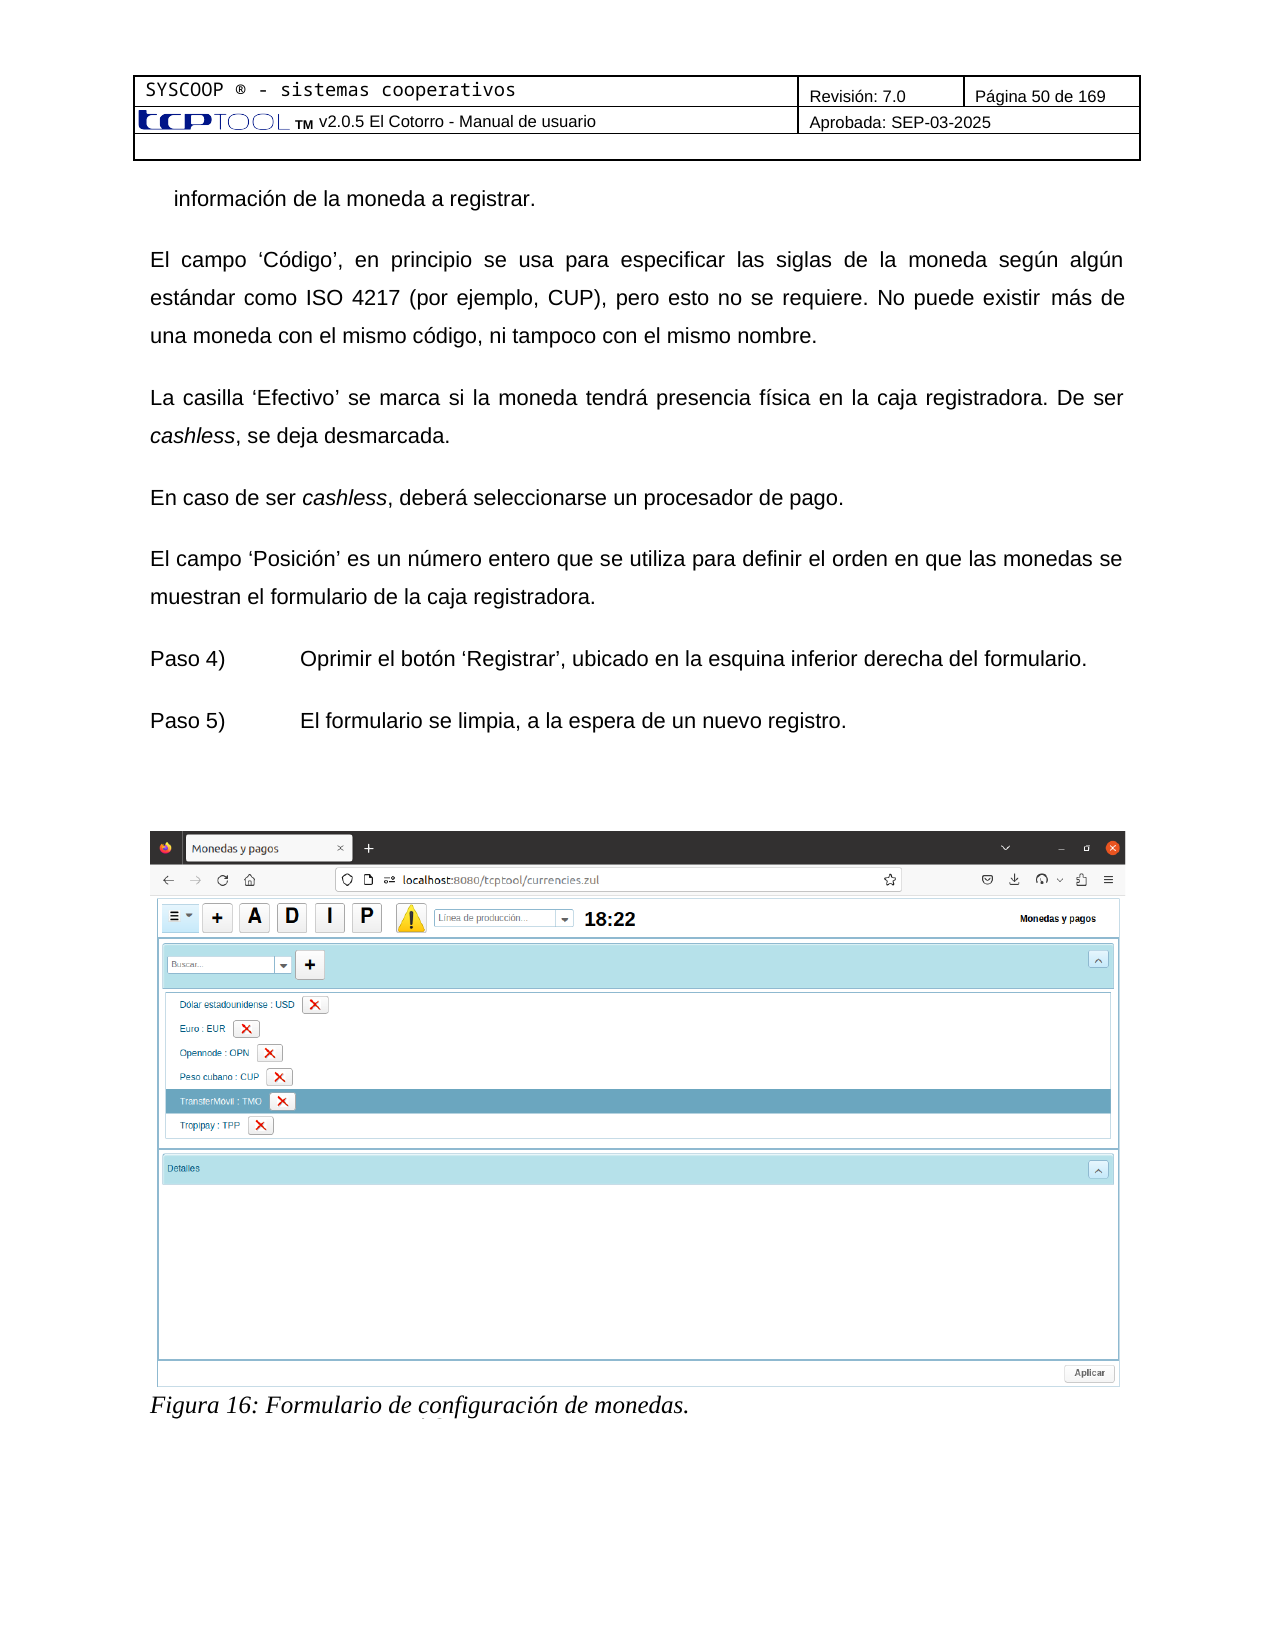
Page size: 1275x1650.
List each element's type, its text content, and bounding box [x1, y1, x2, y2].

list Oprimir el botón ‘Registrar’, ubicado en la esquina inferior derecha del formulario. [150, 646, 1125, 671]
text Figura 16: Formulario de configuración de monedas. [150, 1390, 1125, 1418]
list información de la moneda a registrar. [150, 186, 1125, 211]
text El campo ‘Código’, en principio se usa para especificar las siglas de la moneda según algún estándar como ISO 4217 (por ejemplo, CUP), pero esto no se requiere. No puede existir más de una moneda con el mismo código, ni tampoco con el mismo nombre. [150, 247, 1125, 348]
text El campo ‘Posición’ es un número entero que se utiliza para definir el orden en que las monedas se muestran el formulario de la caja registradora. [150, 546, 1125, 609]
picture [150, 831, 1125, 1390]
list El formulario se limpia, a la espera de un nuevo registro. [150, 707, 1125, 733]
picture [138, 110, 290, 130]
text En caso de ser cashless, deberá seleccionarse un procesador de pago. [150, 484, 1125, 509]
text La casilla ‘Efectivo’ se marca si la moneda tendrá presencia física en la caja registradora. De ser cashless, se deja desmarcada. [150, 385, 1125, 448]
